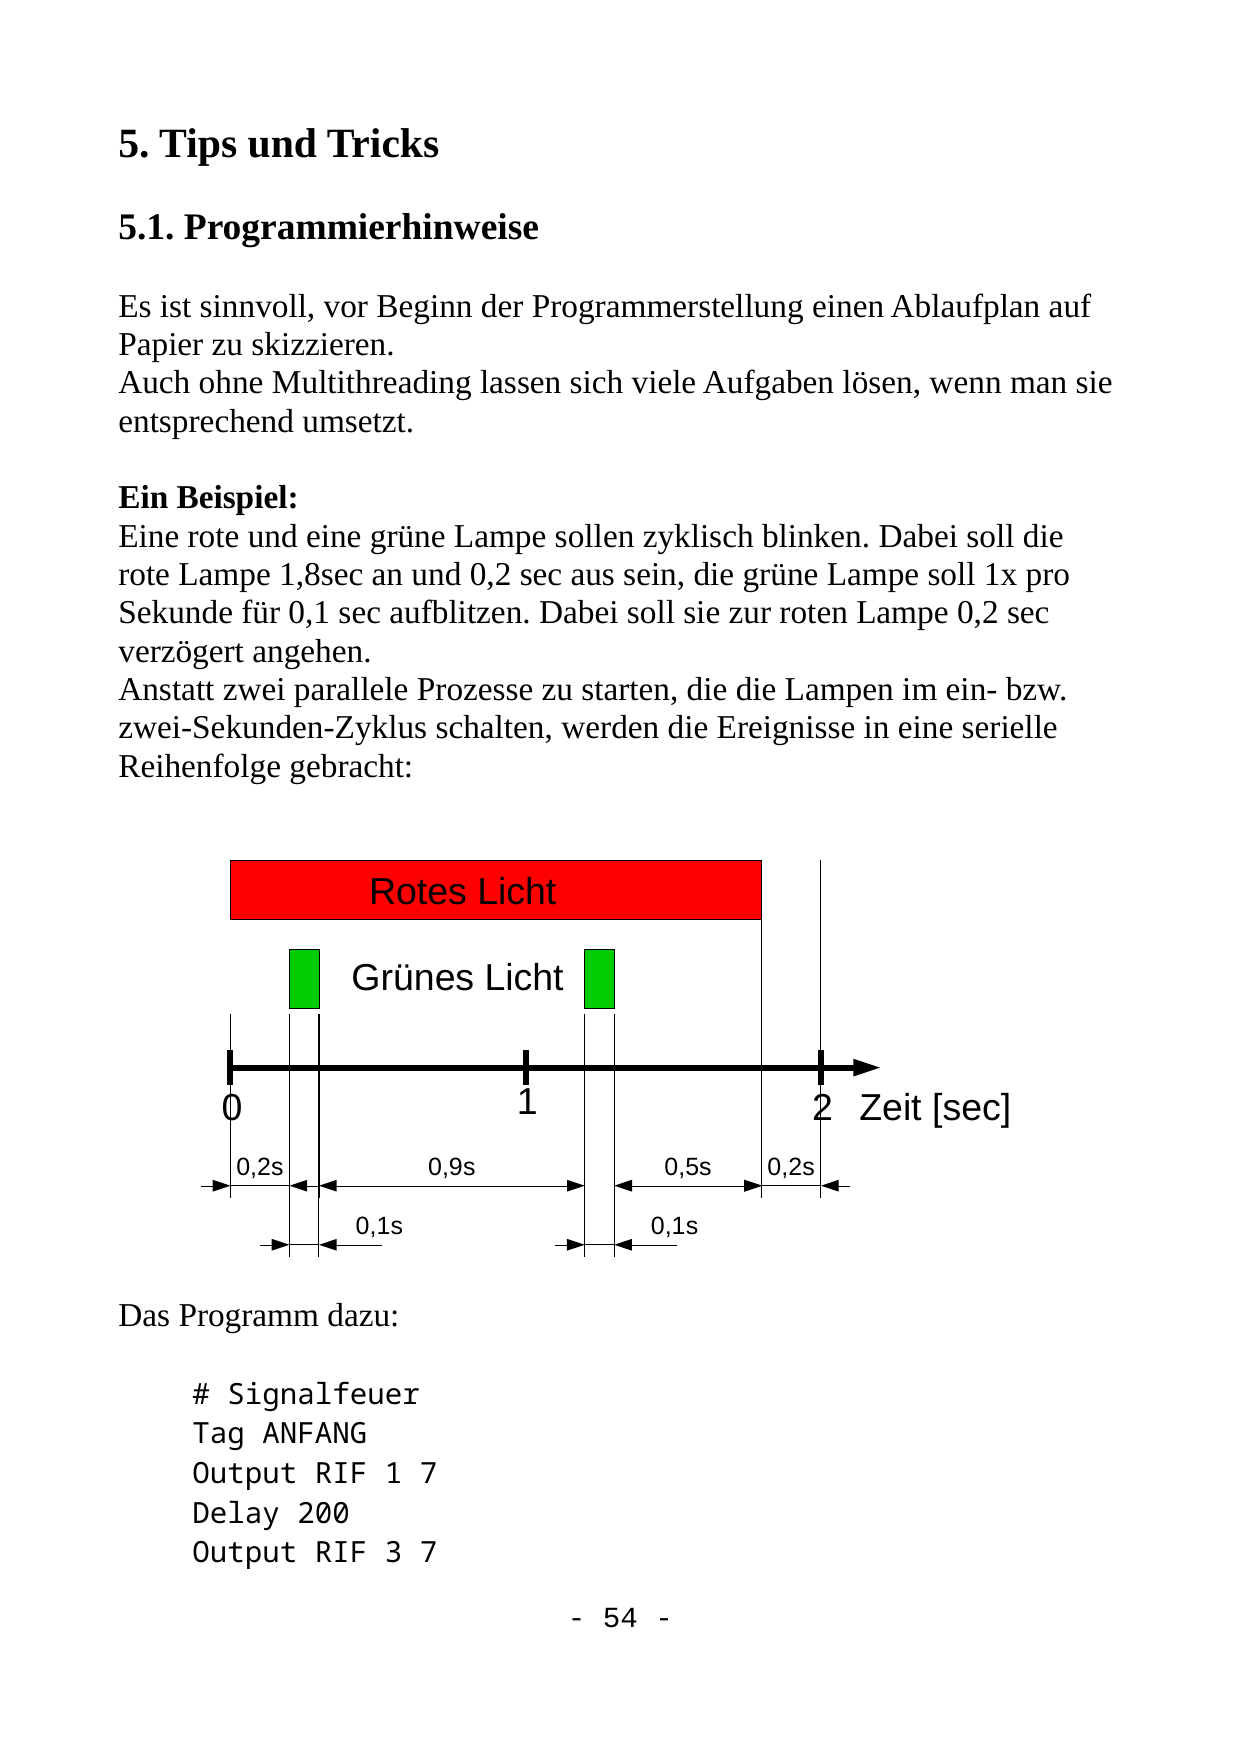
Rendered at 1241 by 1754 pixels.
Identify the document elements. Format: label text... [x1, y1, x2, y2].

text Auch ohne Multithreading lassen sich viele Aufgaben lösen, wenn man sie entsprechend umsetzt. [118, 362, 1122, 439]
text Anstatt zwei parallele Prozesse zu starten, die die Lampen im ein- bzw. zwei-Sekunden-Zyklus schalten, werden die Ereignisse in eine serielle Reihenfolge gebracht: [118, 669, 1122, 784]
text Ein Beispiel: [118, 477, 1122, 516]
text Das Programm dazu: [118, 1295, 1122, 1333]
text Eine rote und eine grüne Lampe sollen zyklisch blinken. Dabei soll die rote Lampe 1,8sec an und 0,2 sec aus sein, die grüne Lampe soll 1x pro Sekunde für 0,1 sec aufblitzen. Dabei soll sie zur roten Lampe 0,2 sec verzögert angehen. [118, 516, 1122, 669]
text 5. Tips und Tricks [118, 118, 1122, 166]
text Tag ANFANG Output RIF 1 7 Delay 200 Output RIF 3 7 [118, 1413, 1122, 1571]
text 5.1. Programmierhinweise [118, 204, 1122, 247]
text Es ist sinnvoll, vor Beginn der Programmerstellung einen Ablaufplan auf Papier zu skizzieren. [118, 286, 1122, 362]
text # Signalfeuer [118, 1373, 1122, 1413]
